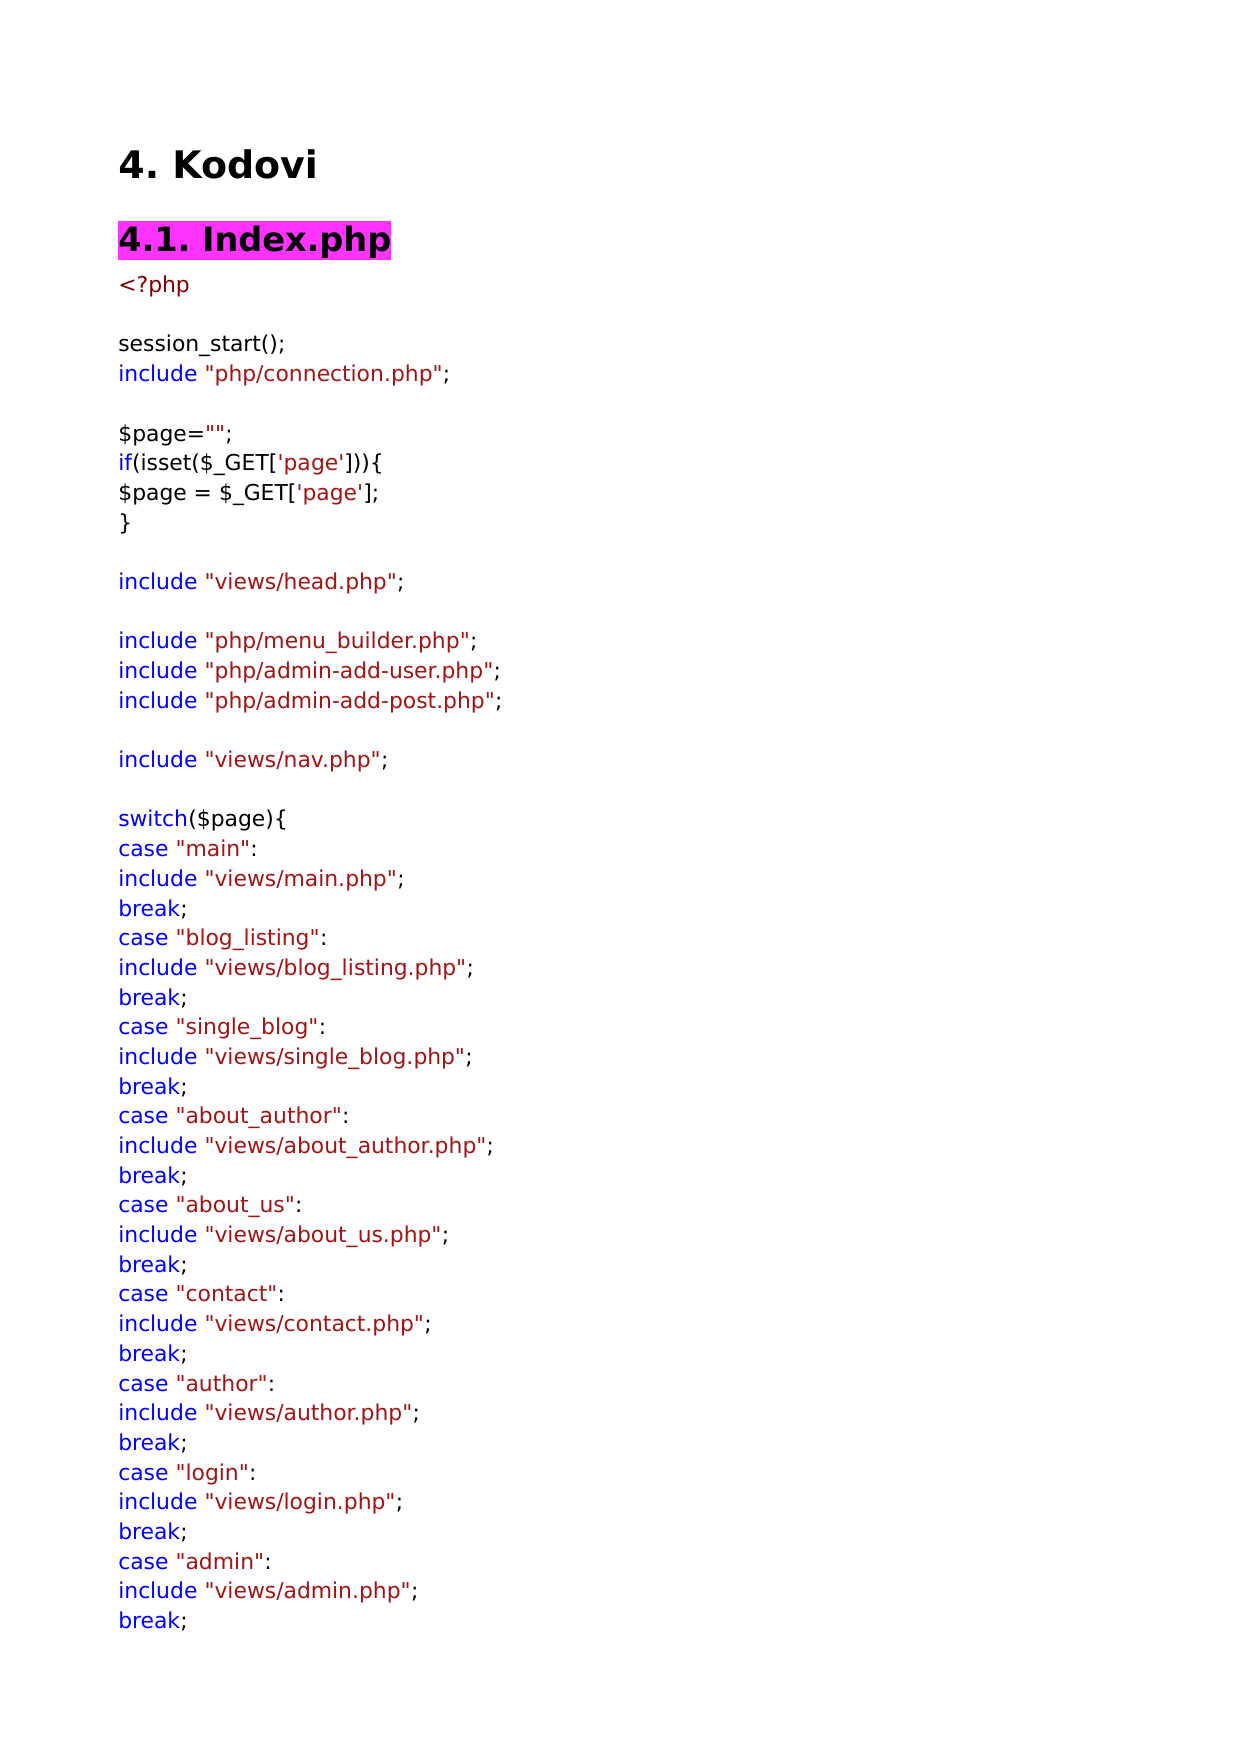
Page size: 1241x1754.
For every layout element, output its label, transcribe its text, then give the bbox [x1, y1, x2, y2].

text case "login": [118, 1456, 1122, 1485]
text break; [118, 891, 1122, 921]
text } [118, 506, 1122, 535]
text break; [118, 1248, 1122, 1277]
text include "views/contact.php"; [118, 1307, 1122, 1337]
text break; [118, 1604, 1122, 1634]
text include "views/author.php"; [118, 1396, 1122, 1426]
text $page=""; [118, 416, 1122, 446]
text include "views/head.php"; [118, 565, 1122, 594]
text include "views/about_us.php"; [118, 1218, 1122, 1248]
text switch($page){ [118, 802, 1122, 832]
text break; [118, 1515, 1122, 1544]
text case "blog_listing": [118, 921, 1122, 951]
text include "views/admin.php"; [118, 1574, 1122, 1604]
text include "php/connection.php"; [118, 357, 1122, 387]
text break; [118, 1337, 1122, 1366]
text include "views/nav.php"; [118, 743, 1122, 773]
text include "php/menu_builder.php"; [118, 624, 1122, 654]
text $page = $_GET['page']; [118, 476, 1122, 506]
text include "views/about_author.php"; [118, 1129, 1122, 1159]
subtitle 4.1. Index.php [118, 221, 1122, 260]
text case "about_author": [118, 1099, 1122, 1129]
text break; [118, 1426, 1122, 1456]
text include "views/main.php"; [118, 862, 1122, 891]
text <?php [118, 272, 1122, 298]
text session_start(); [118, 327, 1122, 357]
text case "admin": [118, 1544, 1122, 1574]
text break; [118, 1159, 1122, 1188]
text if(isset($_GET['page'])){ [118, 446, 1122, 476]
text case "single_blog": [118, 1010, 1122, 1040]
text case "about_us": [118, 1188, 1122, 1218]
text case "contact": [118, 1277, 1122, 1307]
text case "main": [118, 832, 1122, 862]
text include "views/blog_listing.php"; [118, 951, 1122, 981]
text break; [118, 1069, 1122, 1099]
text include "views/single_blog.php"; [118, 1040, 1122, 1069]
text case "author": [118, 1366, 1122, 1396]
subtitle 4. Kodovi [118, 143, 1122, 187]
text include "views/login.php"; [118, 1485, 1122, 1515]
text include "php/admin-add-user.php"; [118, 654, 1122, 684]
text break; [118, 981, 1122, 1010]
text include "php/admin-add-post.php"; [118, 684, 1122, 713]
